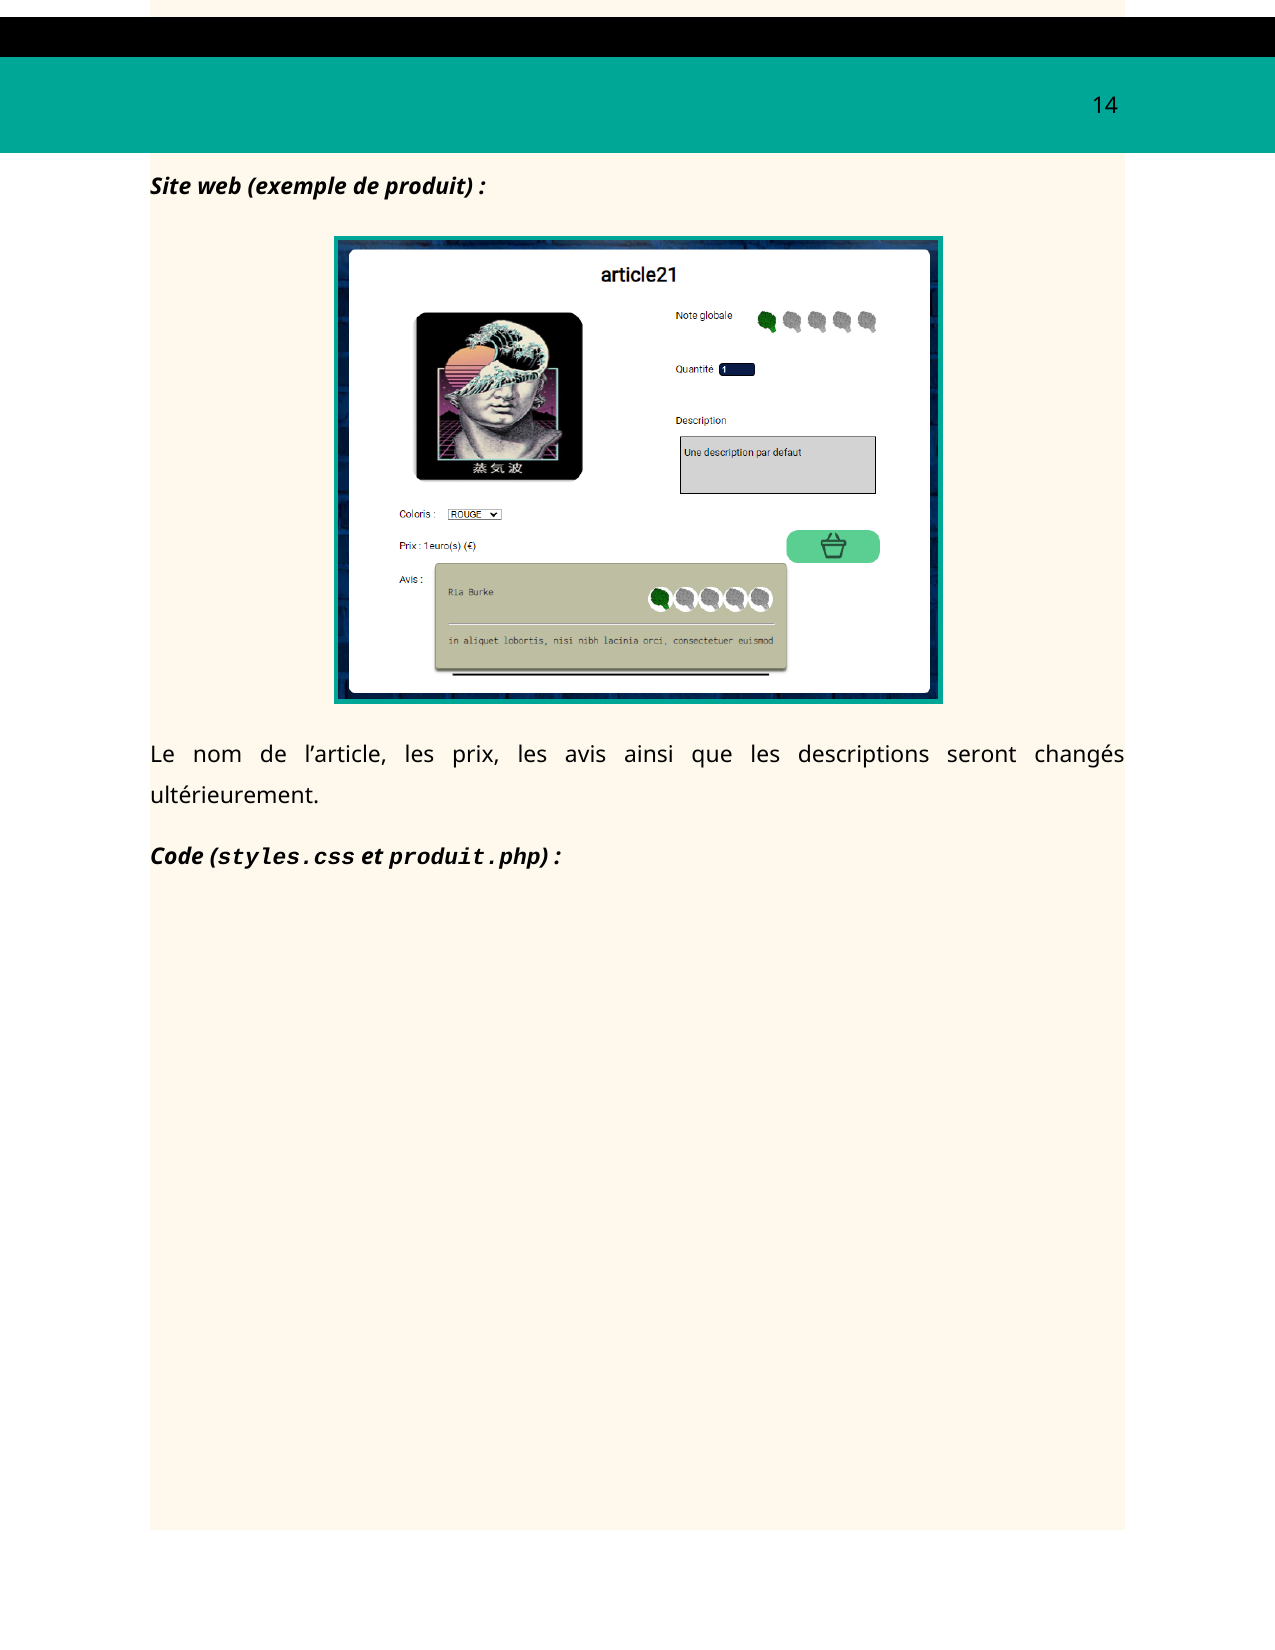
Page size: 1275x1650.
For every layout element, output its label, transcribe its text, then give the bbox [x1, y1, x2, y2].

text Code (styles.css et produit.php) : [150, 840, 1127, 872]
picture [338, 240, 938, 699]
text Le nom de l’article, les prix, les avis ainsi que les descriptions seront changés ultérieurement. [150, 738, 1127, 810]
text Site web (exemple de produit) : [150, 170, 1127, 201]
